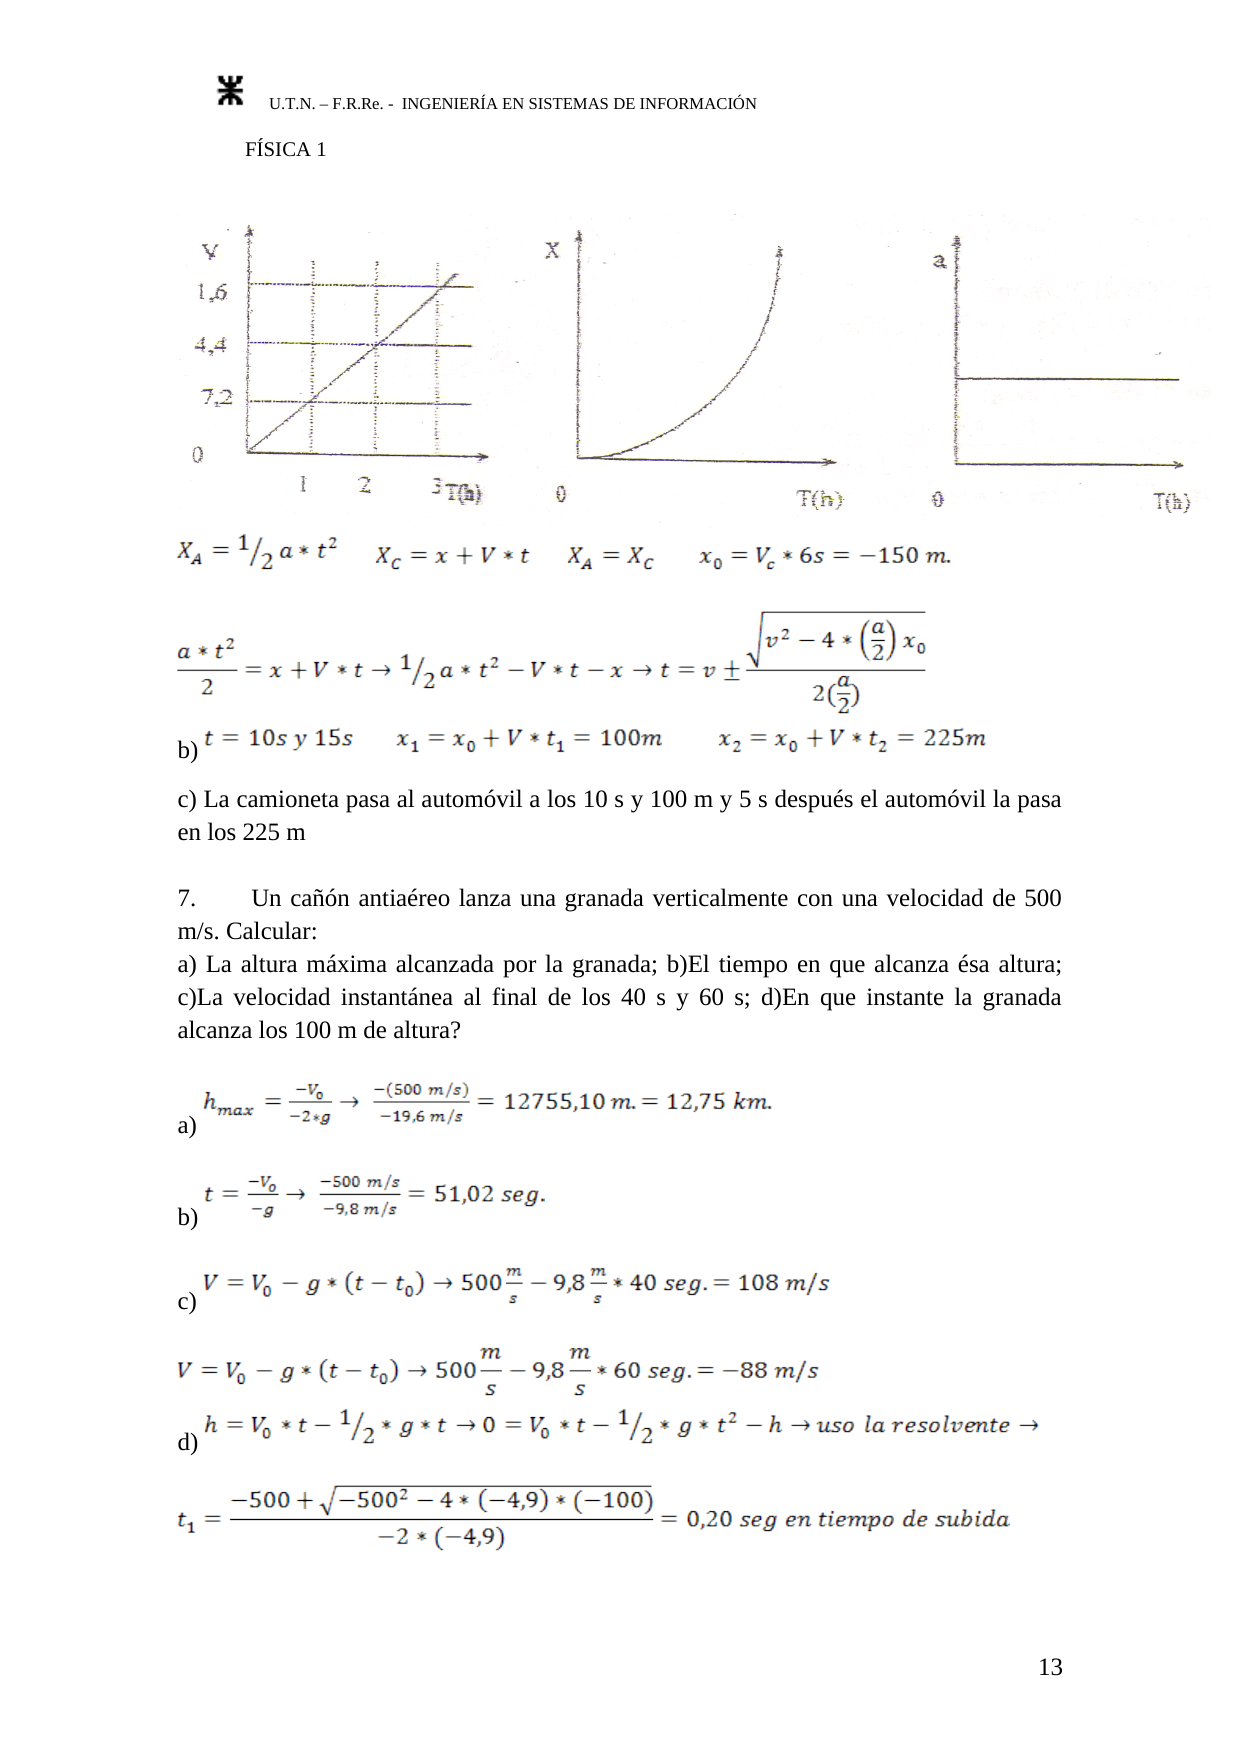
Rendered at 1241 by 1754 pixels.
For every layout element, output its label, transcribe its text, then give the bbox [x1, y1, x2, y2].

text c) La camioneta pasa al automóvil a los 10 s y 100 m y 5 s después el automóvil la pasa en los 225 m [177, 784, 1063, 846]
picture [718, 724, 986, 759]
text a) La altura máxima alcanzada por la granada; b)El tiempo en que alcanza ésa altura; c)La velocidad instantánea al final de los 40 s y 60 s; d)En que instante la granada alcanza los 100 m de altura? [177, 949, 1063, 1044]
picture [203, 1266, 831, 1310]
picture [396, 724, 662, 759]
picture [204, 1406, 1039, 1450]
text b) [177, 1174, 1063, 1258]
picture [177, 607, 926, 720]
picture [204, 1173, 545, 1226]
text a) [177, 1082, 1063, 1165]
text d) [177, 1406, 1063, 1474]
picture [375, 541, 531, 576]
picture [699, 541, 951, 576]
picture [204, 724, 353, 759]
picture [203, 1081, 772, 1133]
picture [177, 214, 1211, 528]
picture [567, 541, 656, 576]
picture [177, 1481, 1010, 1557]
text 7. Un cañón antiaéreo lanza una granada verticalmente con una velocidad de 500 m/s. Calcular: [177, 883, 1063, 945]
picture [177, 531, 338, 576]
picture [177, 1345, 820, 1402]
text b) [177, 724, 1063, 778]
text c) [177, 1266, 1063, 1338]
